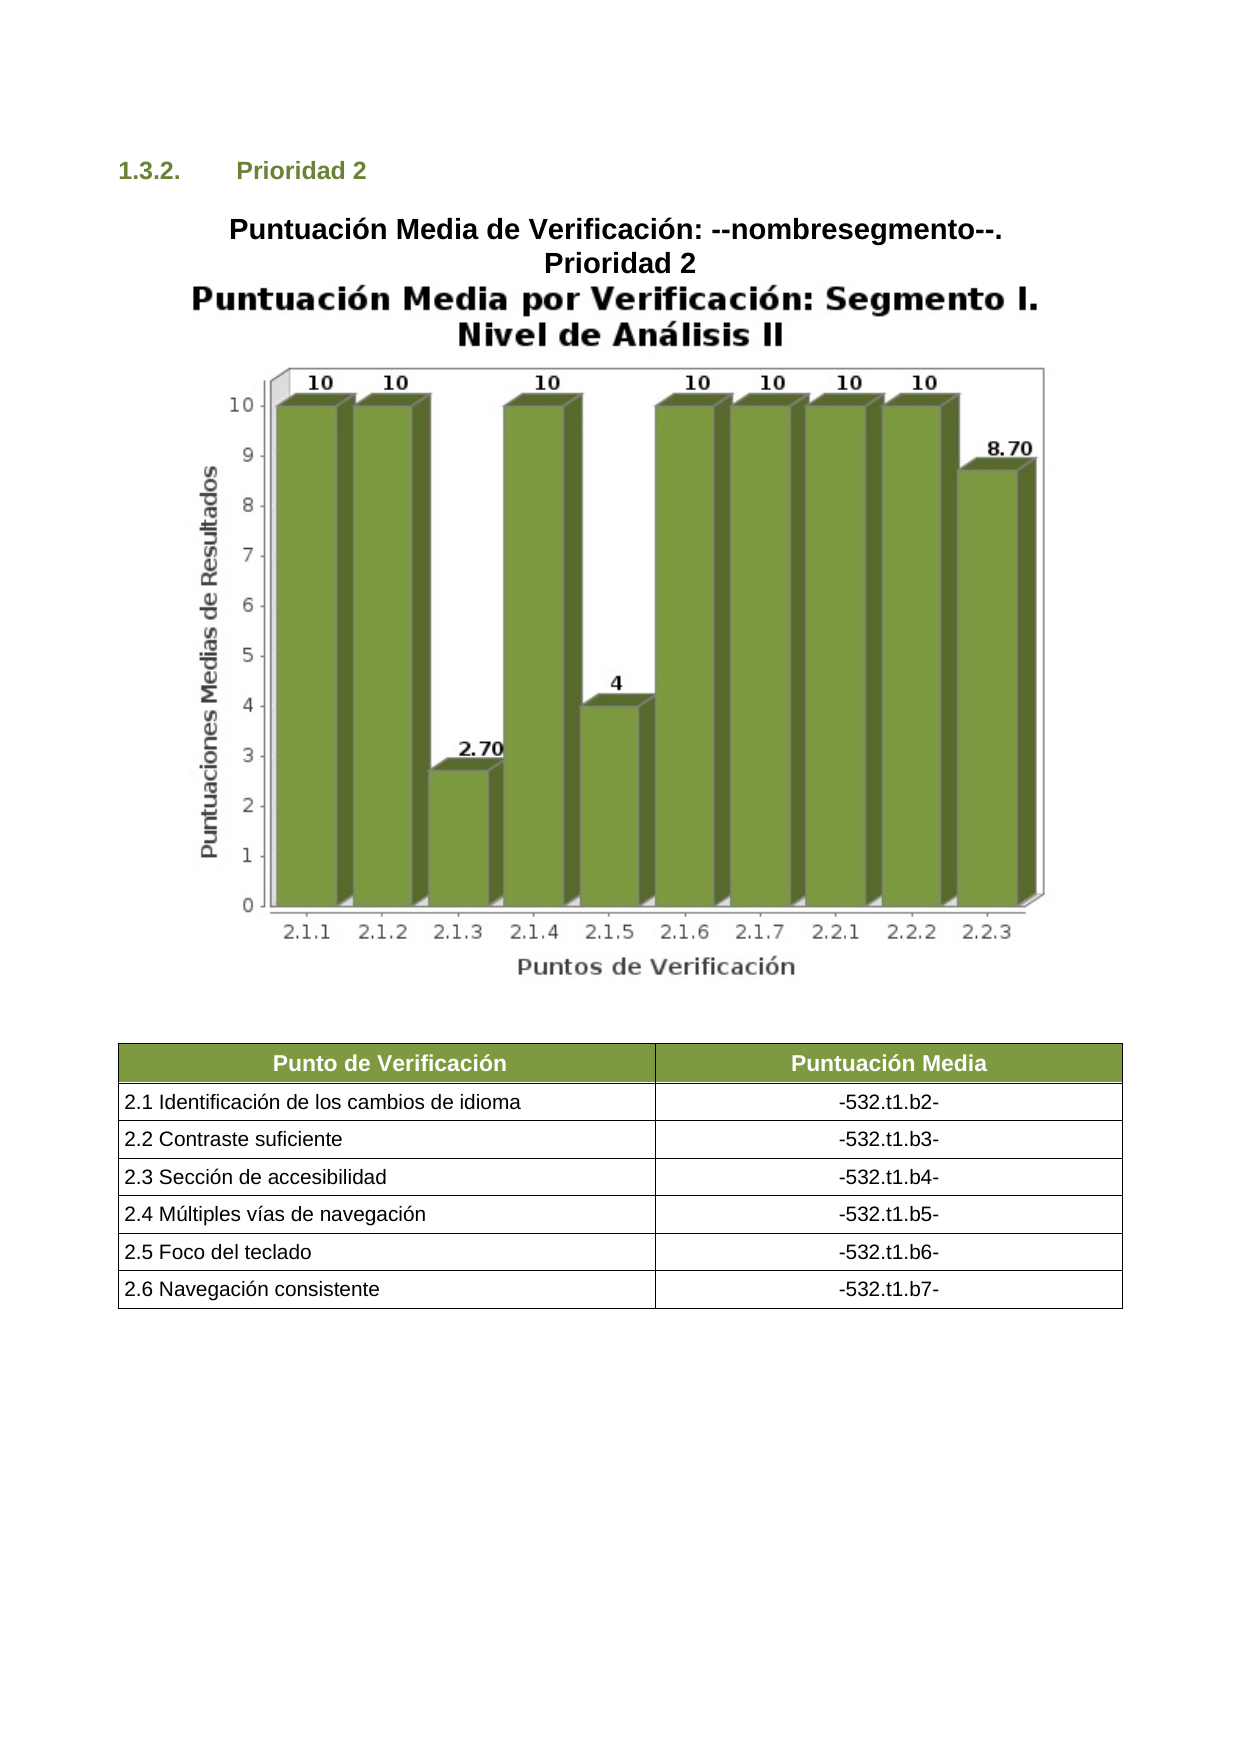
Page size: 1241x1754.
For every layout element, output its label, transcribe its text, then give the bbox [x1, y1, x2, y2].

table_cell -532.t1.b2- [656, 1084, 1122, 1120]
table_cell 2.2 Contraste suficiente [119, 1121, 655, 1157]
subtitle Prioridad 2 [118, 156, 1122, 184]
table_cell 2.1 Identificación de los cambios de idioma [119, 1084, 655, 1120]
table_cell -532.t1.b7- [656, 1271, 1122, 1307]
table_cell -532.t1.b4- [656, 1159, 1122, 1195]
table_header Punto de Verificación [119, 1044, 655, 1082]
text Puntuación Media de Verificación: --nombresegmento--. [118, 212, 1122, 246]
table_cell -532.t1.b3- [656, 1121, 1122, 1157]
table_cell 2.5 Foco del teclado [119, 1234, 655, 1270]
table_header Puntuación Media [656, 1044, 1122, 1082]
table_cell 2.3 Sección de accesibilidad [119, 1159, 655, 1195]
table_cell -532.t1.b6- [656, 1234, 1122, 1270]
table_cell -532.t1.b5- [656, 1196, 1122, 1232]
table_cell 2.6 Navegación consistente [119, 1271, 655, 1307]
table_cell 2.4 Múltiples vías de navegación [119, 1196, 655, 1232]
text Prioridad 2 [118, 246, 1122, 279]
picture [178, 279, 1062, 989]
